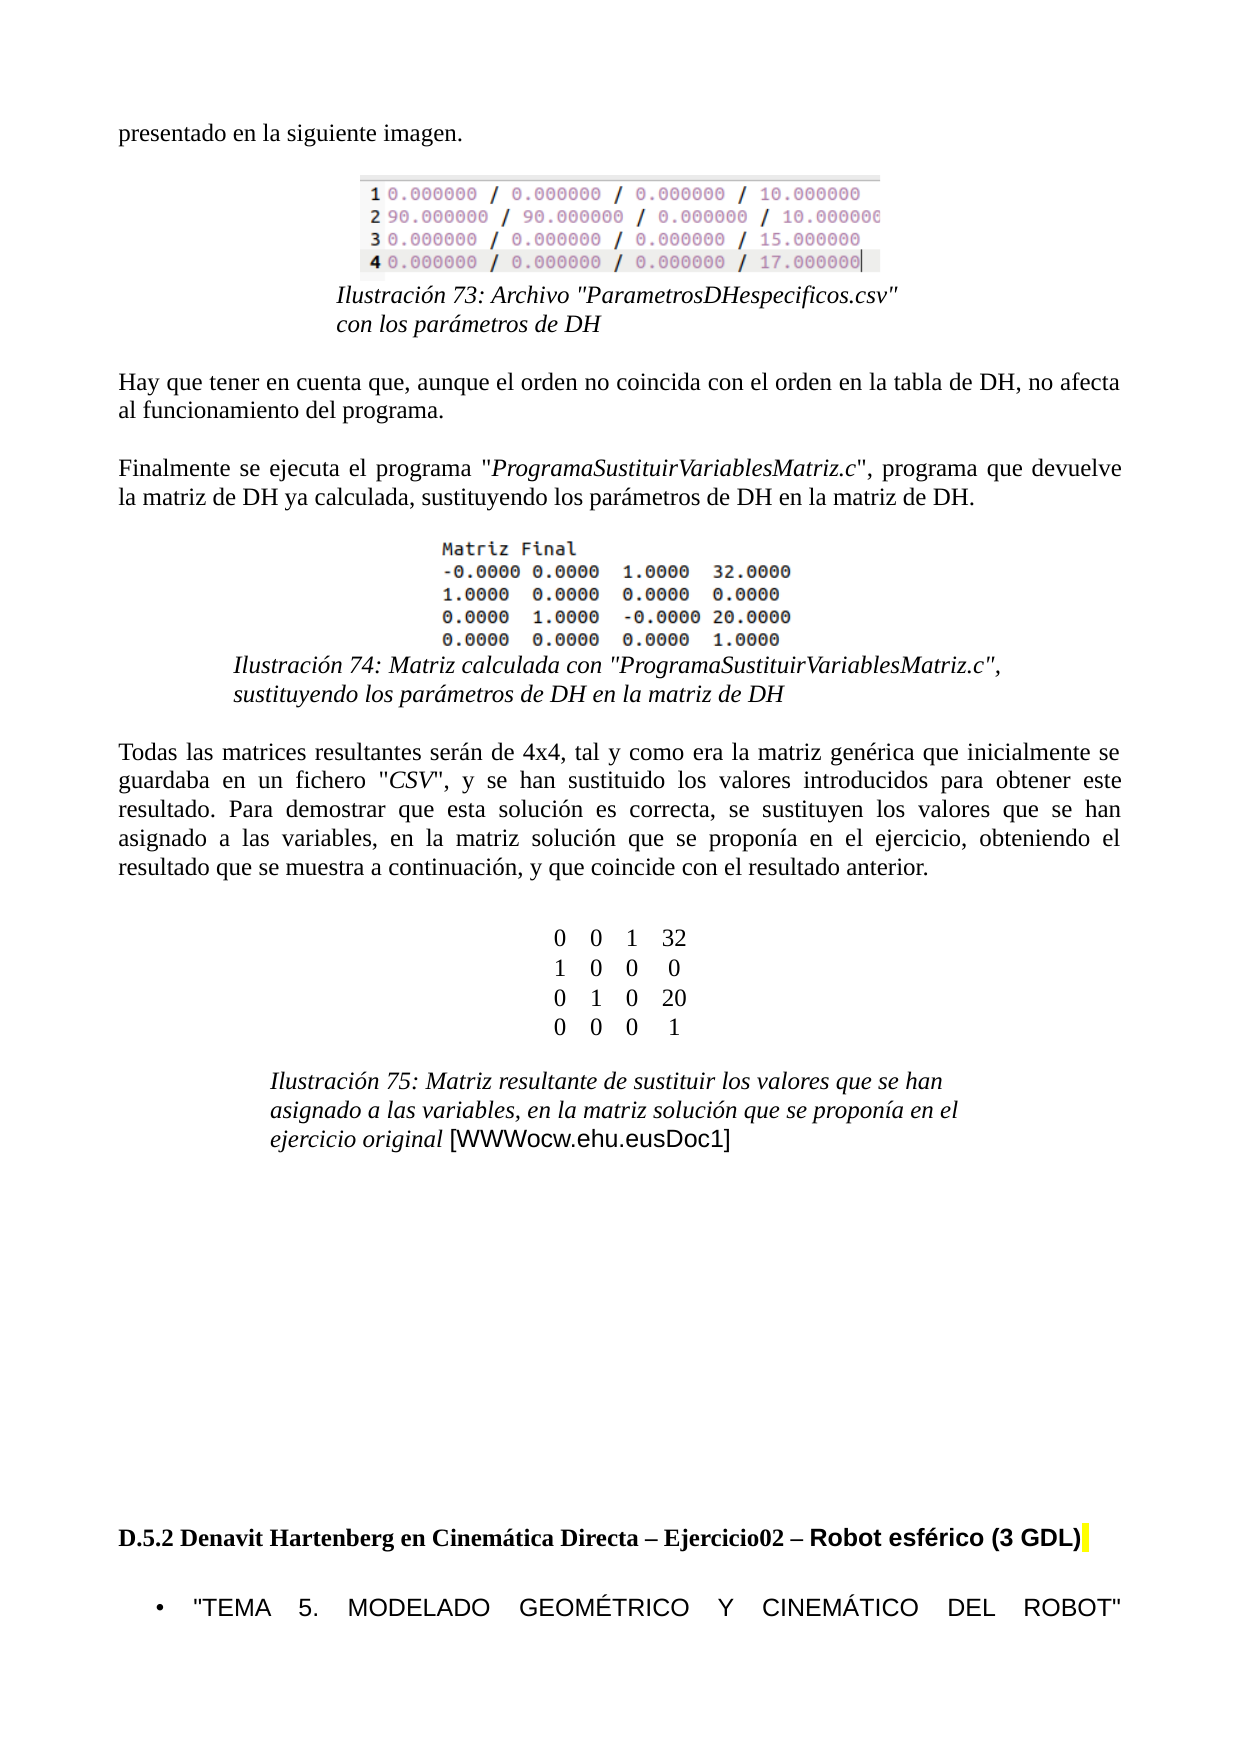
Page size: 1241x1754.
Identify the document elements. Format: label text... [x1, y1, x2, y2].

subtitle D.5.2 Denavit Hartenberg en Cinemática Directa – Ejercicio02 – Robot esférico (3 GDL) [118, 1523, 1122, 1552]
text Todas las matrices resultantes serán de 4x4, tal y como era la matriz genérica que inicialmente se guardaba en un fichero "CSV", y se han sustituido los valores introducidos para obtener este resultado. Para demostrar que esta solución es correcta, se sustituyen los valores que se han asignado a las variables, en la matriz solución que se proponía en el ejercicio, obteniendo el resultado que se muestra a continuación, y que coincide con el resultado anterior. [118, 737, 1122, 881]
text Finalmente se ejecuta el programa "ProgramaSustituirVariablesMatriz.c", programa que devuelve la matriz de DH ya calculada, sustituyendo los parámetros de DH en la matriz de DH. [118, 453, 1122, 511]
list "TEMA 5. MODELADO GEOMÉTRICO Y CINEMÁTICO DEL ROBOT" [156, 1593, 1122, 1622]
text Hay que tener en cuenta que, aunque el orden no coincida con el orden en la tabla de DH, no afecta al funcionamiento del programa. [118, 367, 1122, 424]
text Ilustración 75: Matriz resultante de sustituir los valores que se han asignado a las variables, en la matriz solución que se proponía en el ejercicio original [WWWocw.ehu.eusDoc1] [270, 1066, 971, 1153]
text Ilustración 74: Matriz calculada con "ProgramaSustituirVariablesMatriz.c", sustituyendo los parámetros de DH en la matriz de DH [233, 552, 1007, 708]
picture [360, 175, 880, 281]
picture [441, 539, 799, 651]
text presentado en la siguiente imagen. [118, 118, 1122, 147]
text Ilustración 73: Archivo "ParametrosDHespecificos.csv" con los parámetros de DH [336, 188, 904, 338]
